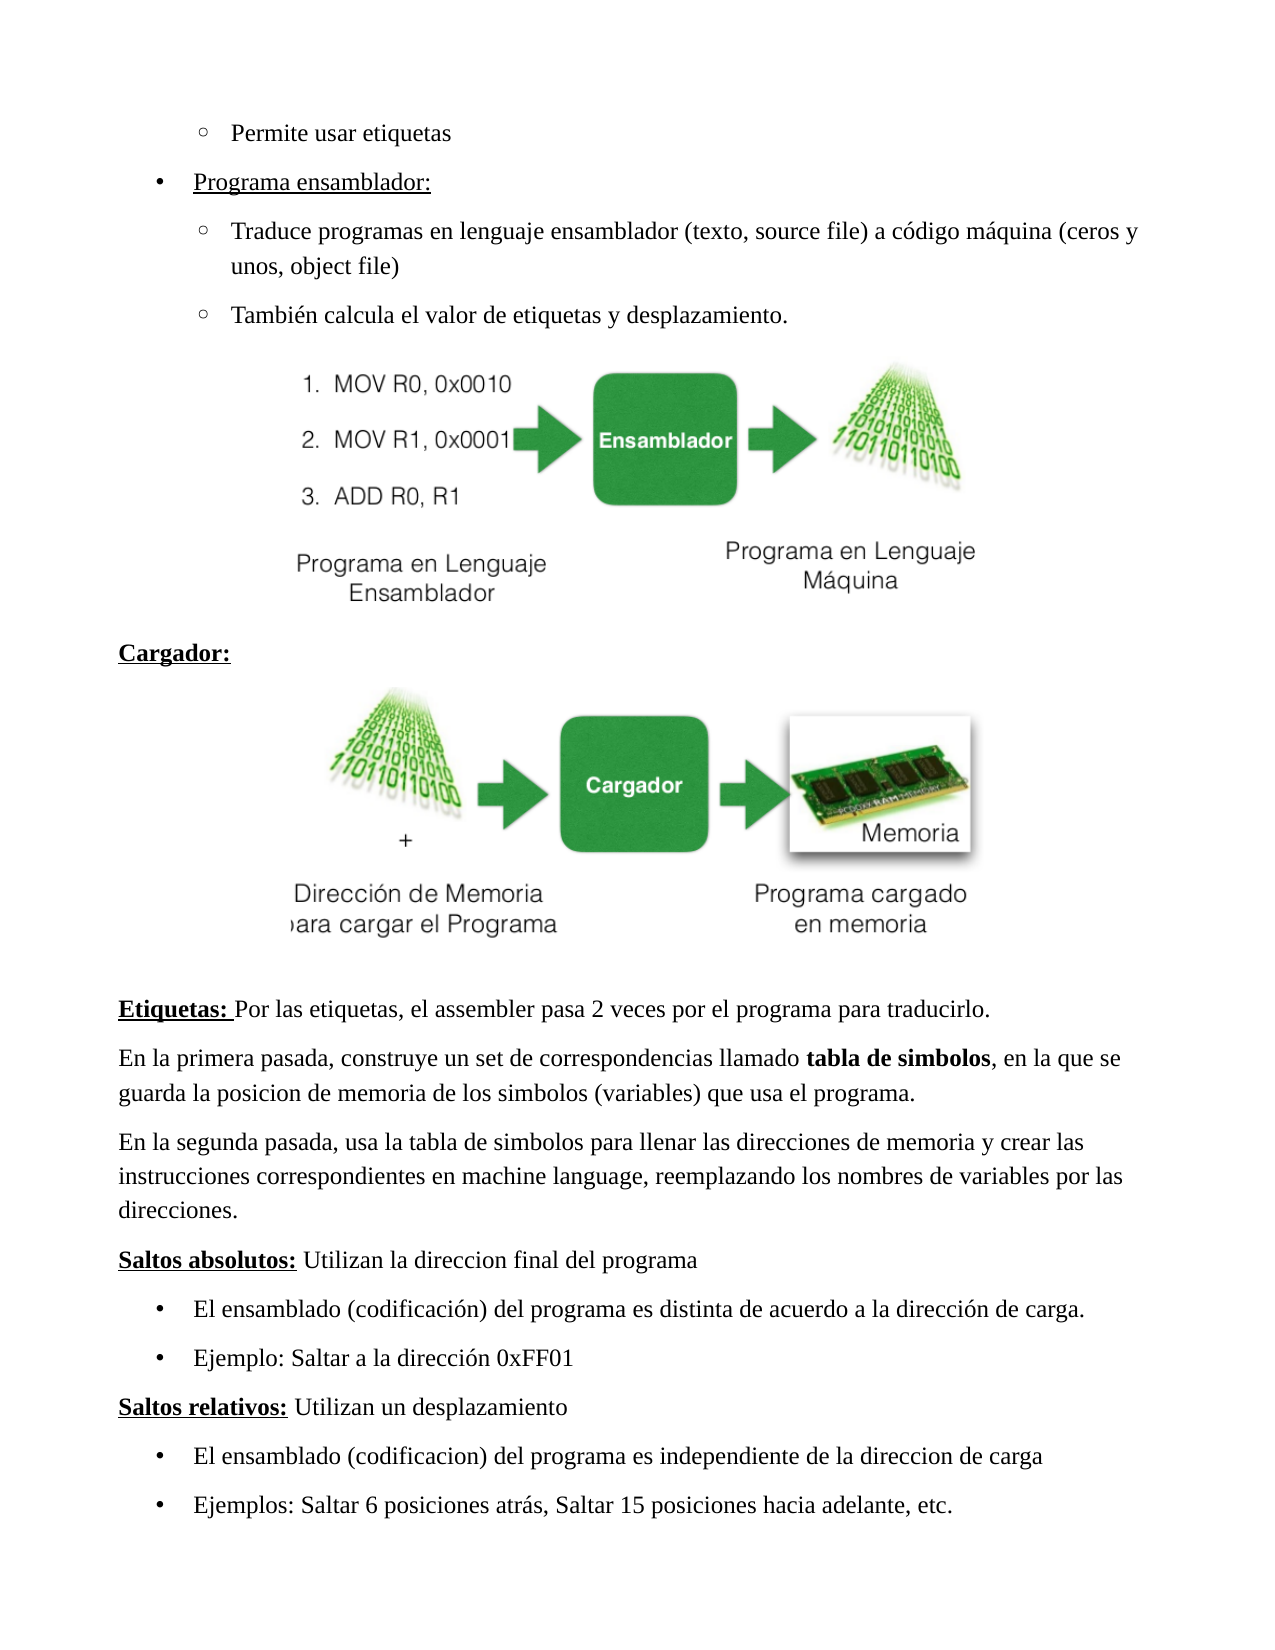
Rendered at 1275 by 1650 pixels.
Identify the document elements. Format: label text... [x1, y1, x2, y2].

list El ensamblado (codificacion) del programa es independiente de la direccion de carga [156, 1441, 1157, 1470]
text Cargador: [118, 638, 1157, 667]
list Ejemplos: Saltar 6 posiciones atrás, Saltar 15 posiciones hacia adelante, etc. [156, 1490, 1157, 1519]
picture [946, 348, 985, 618]
text Saltos relativos: Utilizan un desplazamiento [118, 1392, 1157, 1421]
list Permite usar etiquetas [193, 118, 1157, 147]
picture [930, 687, 985, 974]
text En la primera pasada, construye un set de correspondencias llamado tabla de simbolos, en la que se guarda la posicion de memoria de los simbolos (variables) que usa el programa. [118, 1043, 1157, 1106]
list El ensamblado (codificación) del programa es distinta de acuerdo a la dirección de carga. [156, 1294, 1157, 1322]
text En la segunda pasada, usa la tabla de simbolos para llenar las direcciones de memoria y crear las instrucciones correspondientes en machine language, reemplazando los nombres de variables por las direcciones. [118, 1127, 1157, 1224]
text Etiquetas: Por las etiquetas, el assembler pasa 2 veces por el programa para traducirlo. [118, 994, 1157, 1023]
text Saltos absolutos: Utilizan la direccion final del programa [118, 1245, 1157, 1273]
list También calcula el valor de etiquetas y desplazamiento. [193, 300, 1157, 328]
list Ejemplo: Saltar a la dirección 0xFF01 [156, 1343, 1157, 1372]
list Traduce programas en lenguaje ensamblador (texto, source file) a código máquina (ceros y unos, object file) [193, 216, 1157, 279]
list Programa ensamblador: [156, 167, 1157, 196]
